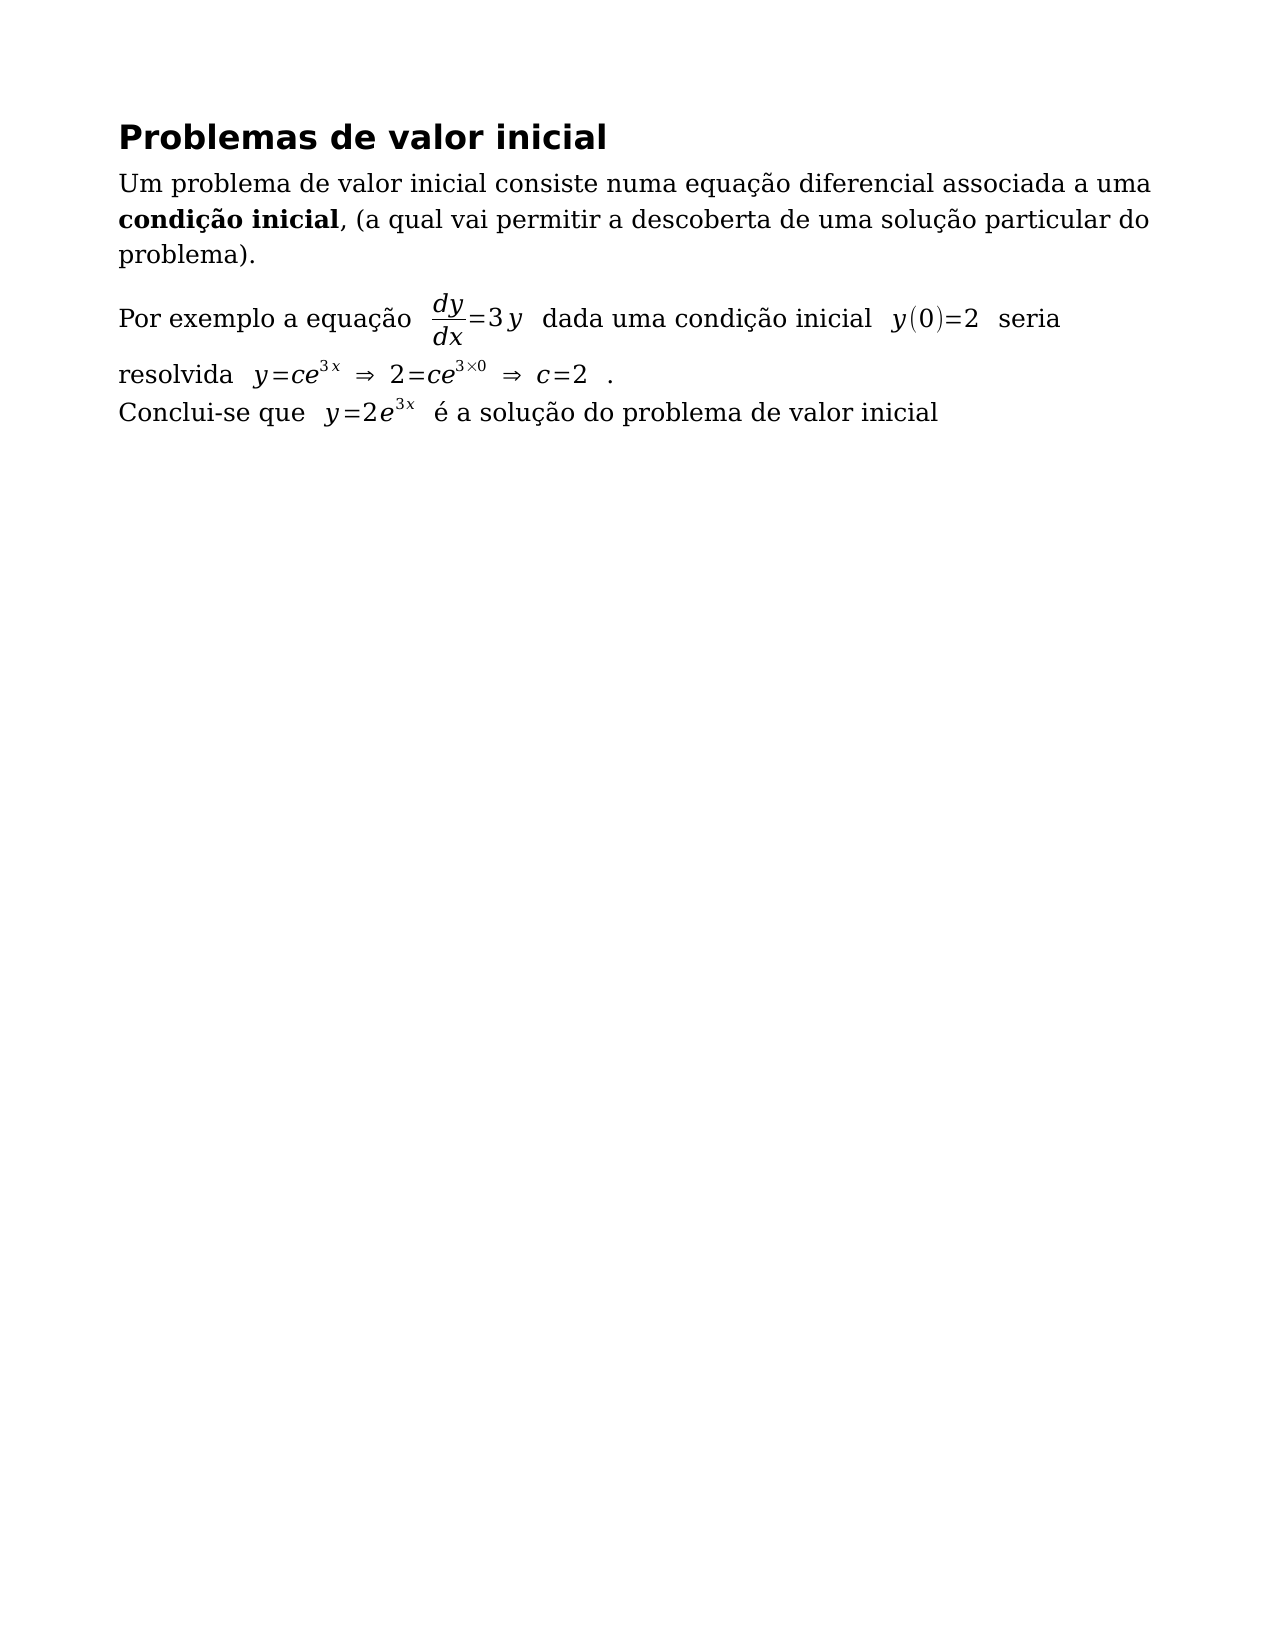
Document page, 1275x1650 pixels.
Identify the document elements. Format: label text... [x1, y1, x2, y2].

subtitle Problemas de valor inicial [118, 118, 1157, 157]
text Por exemplo a equaçãodada uma condição inicialseria resolvida. Conclui-se queé a solução do problema de valor inicial [118, 289, 1157, 427]
text Um problema de valor inicial consiste numa equação diferencial associada a uma condição inicial, (a qual vai permitir a descoberta de uma solução particular do problema). [118, 170, 1157, 269]
